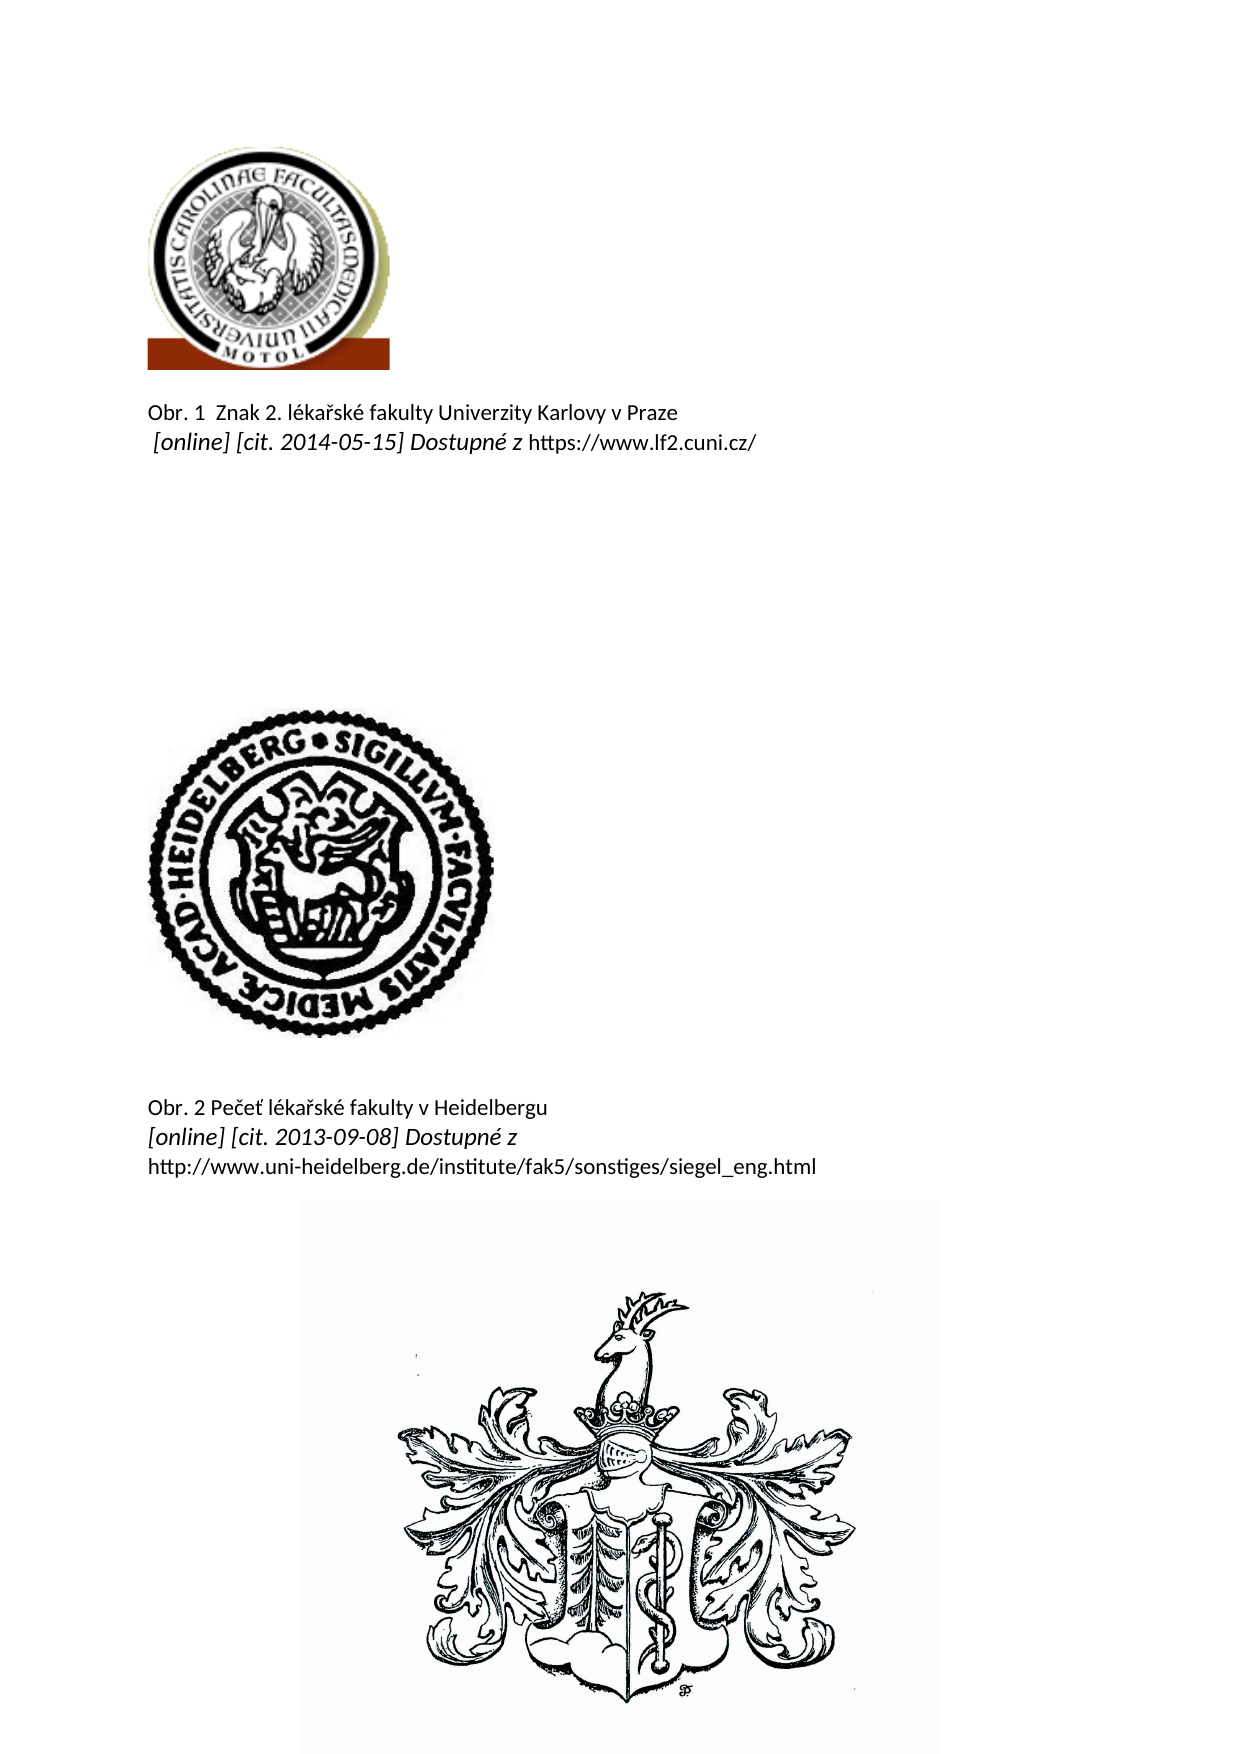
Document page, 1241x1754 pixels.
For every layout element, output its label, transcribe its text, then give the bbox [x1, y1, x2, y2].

text [online] [cit. 2013-09-08] Dostupné z http://www.uni-heidelberg.de/institute/fak5/sonstiges/siegel_eng.html [148, 1121, 1093, 1180]
picture [147, 708, 494, 1038]
text Obr. 1 Znak 2. lékařské fakulty Univerzity Karlovy v Praze [148, 398, 1093, 426]
text Obr. 2 Pečeť lékařské fakulty v Heidelbergu [148, 1093, 1093, 1121]
picture [147, 147, 390, 370]
text [online] [cit. 2014-05-15] Dostupné z https://www.lf2.cuni.cz/ [148, 426, 1093, 457]
picture [301, 1201, 939, 1754]
